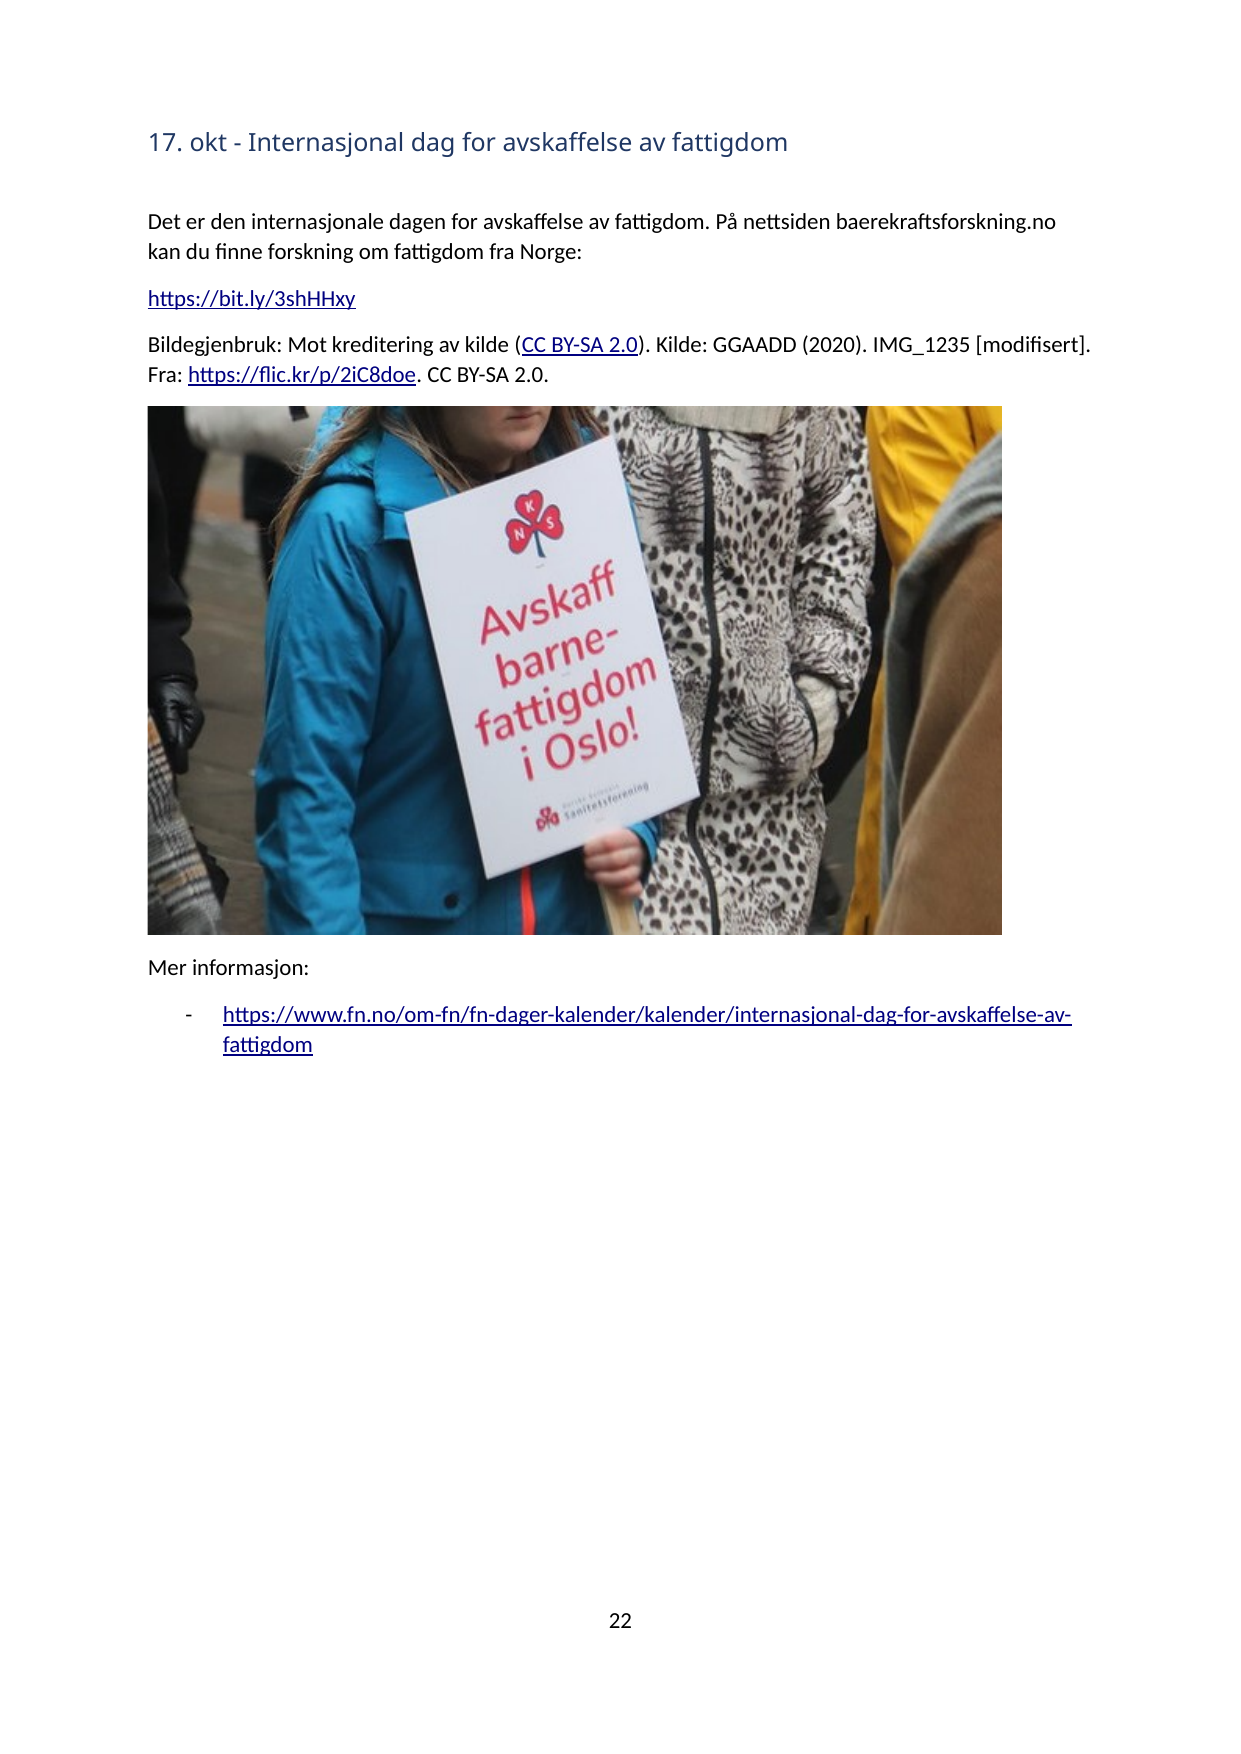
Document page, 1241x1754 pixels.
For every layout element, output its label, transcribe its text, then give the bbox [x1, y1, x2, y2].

text Det er den internasjonale dagen for avskaffelse av fattigdom. På nettsiden baerekraftsforskning.no kan du finne forskning om fattigdom fra Norge: [148, 207, 1093, 265]
list https://www.fn.no/om-fn/fn-dager-kalender/kalender/internasjonal-dag-for-avskaffelse-av-fattigdom [185, 1000, 1093, 1058]
text Mer informasjon: [148, 953, 1093, 981]
subtitle 17. okt - Internasjonal dag for avskaffelse av fattigdom [148, 124, 1093, 158]
text Bildegjenbruk: Mot kreditering av kilde (CC BY-SA 2.0). Kilde: GGAADD (2020). IMG_1235 [modifisert]. Fra: https://flic.kr/p/2iC8doe. CC BY-SA 2.0. [148, 330, 1093, 388]
text https://bit.ly/3shHHxy [148, 284, 1093, 312]
